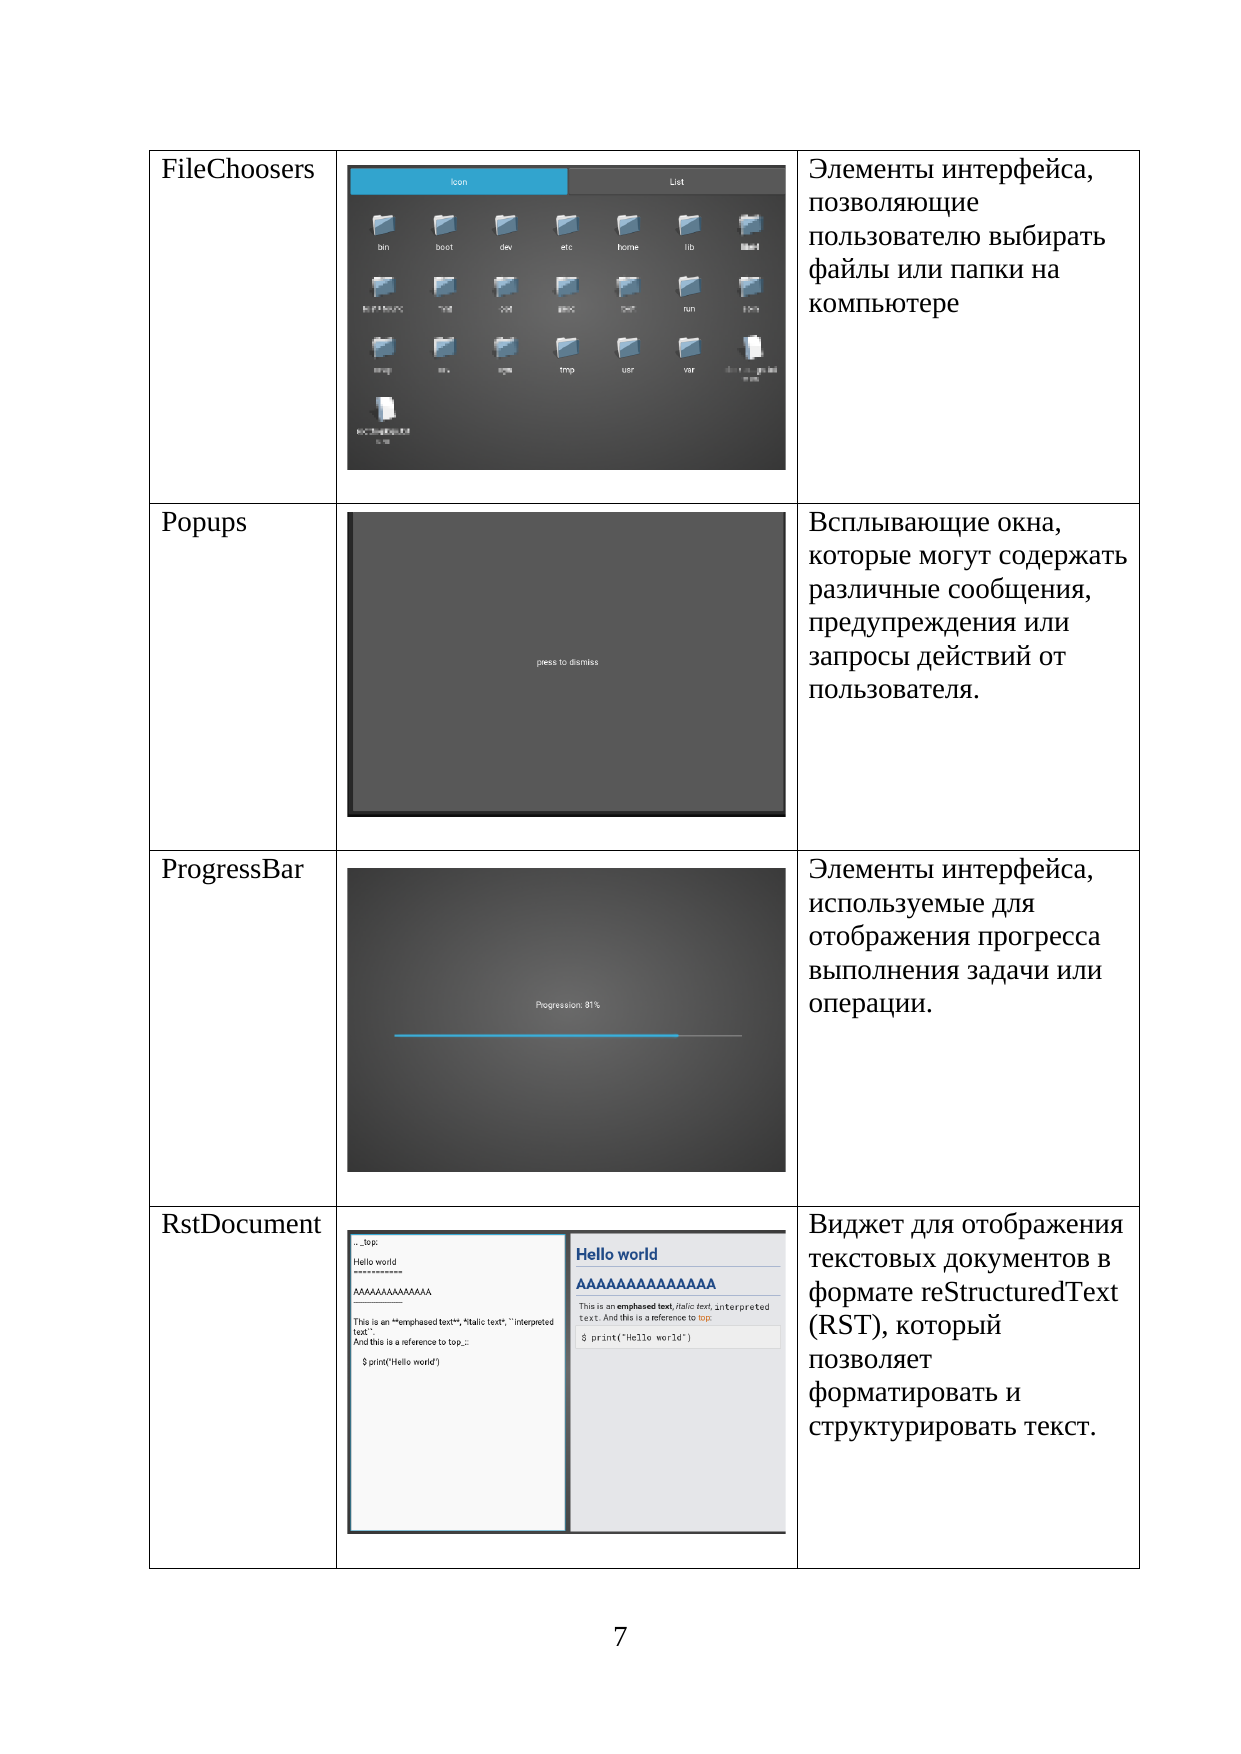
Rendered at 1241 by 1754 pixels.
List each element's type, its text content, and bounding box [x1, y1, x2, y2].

table_cell FileChoosers [150, 151, 336, 503]
table_cell RstDocument [150, 1207, 336, 1567]
picture [347, 512, 786, 817]
table_cell [337, 1207, 797, 1567]
table_cell Элементы интерфейса, используемые для отображения прогресса выполнения задачи или операции. [798, 851, 1139, 1206]
table_cell Всплывающие окна, которые могут содержать различные сообщения, предупреждения или запросы действий от пользователя. [798, 504, 1139, 850]
table_cell [337, 504, 797, 850]
picture [347, 868, 786, 1172]
table_cell [337, 151, 797, 503]
table_cell ProgressBar [150, 851, 336, 1206]
table_cell Элементы интерфейса, позволяющие пользователю выбирать файлы или папки на компьютере [798, 151, 1139, 503]
picture [347, 1230, 786, 1534]
table_cell Виджет для отображения текстовых документов в формате reStructuredText (RST), который позволяет форматировать и структурировать текст. [798, 1207, 1139, 1567]
table_cell Popups [150, 504, 336, 850]
table_cell [337, 851, 797, 1206]
picture [347, 165, 786, 470]
